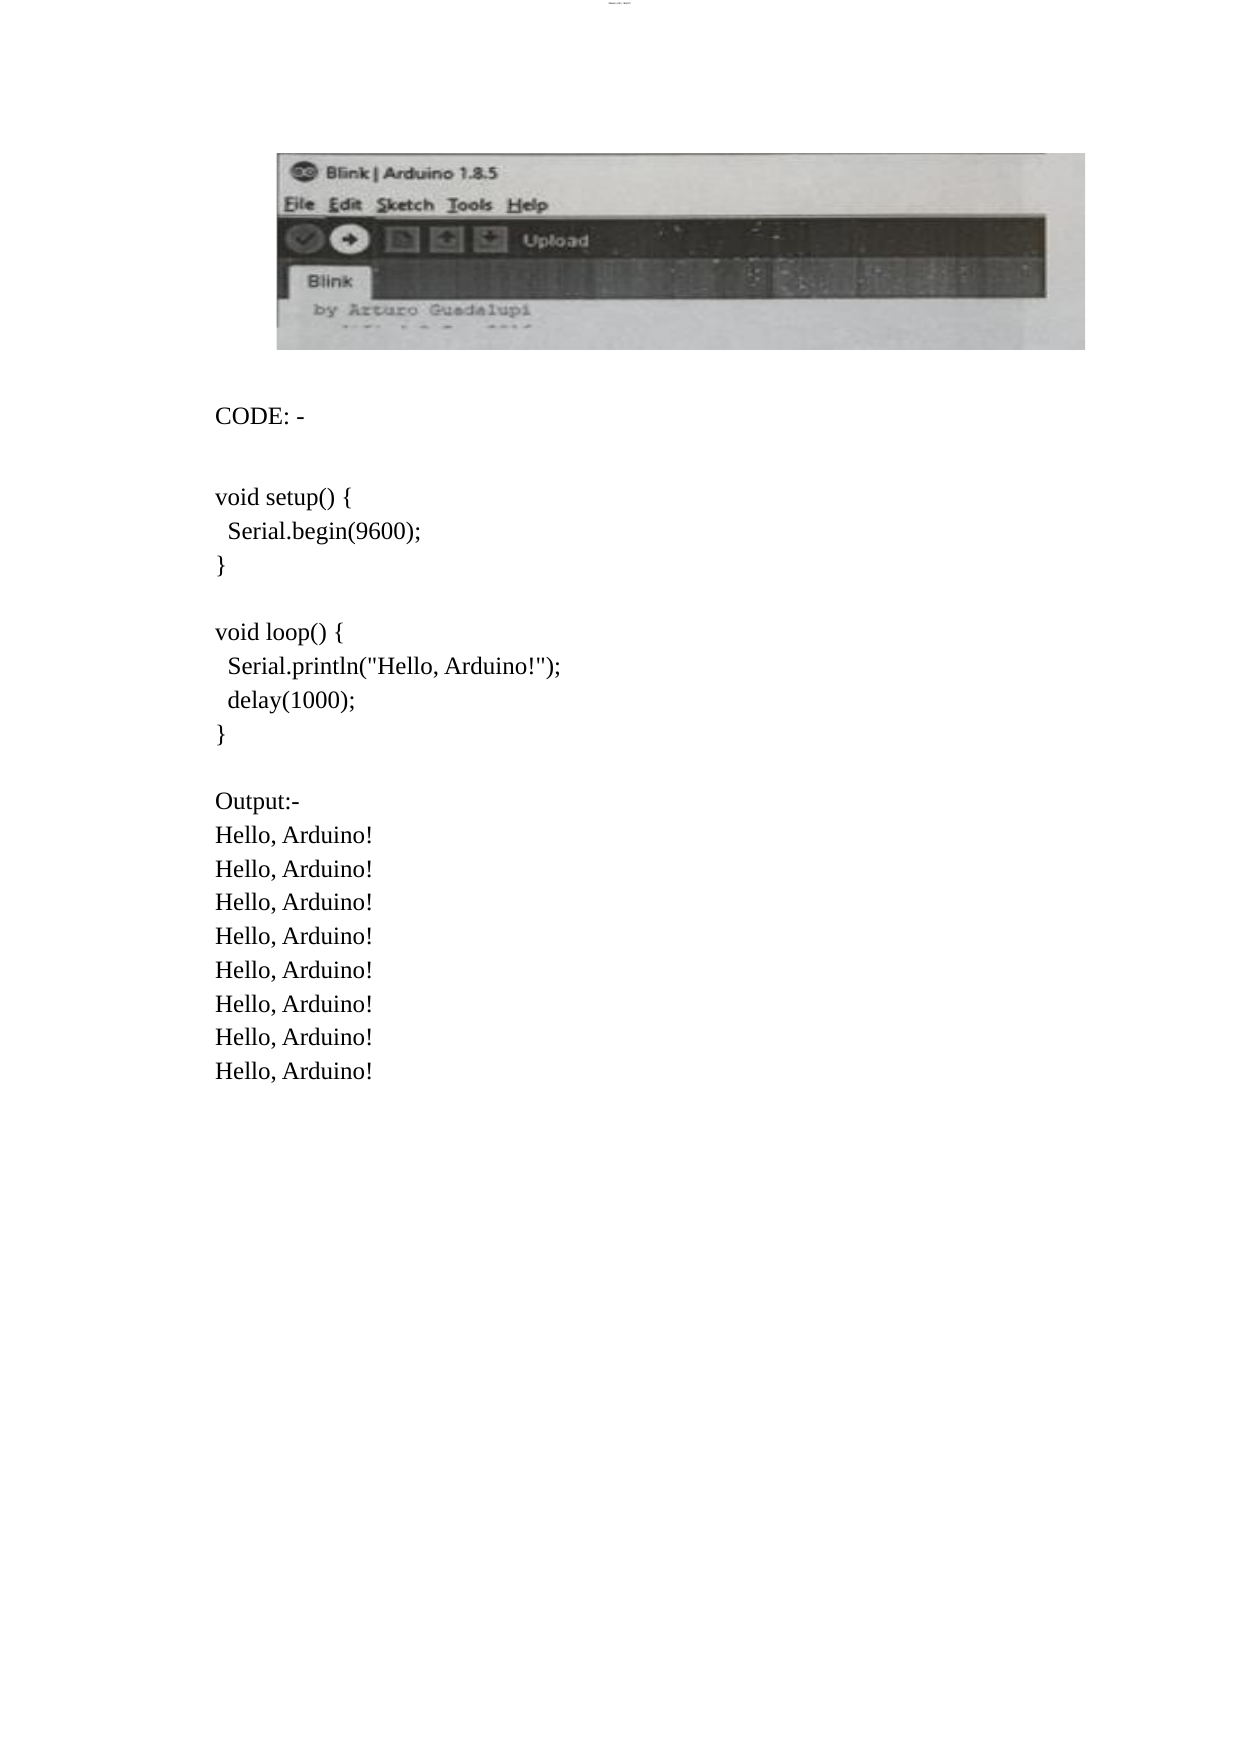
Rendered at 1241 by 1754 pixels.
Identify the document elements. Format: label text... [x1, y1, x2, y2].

text Hello, Arduino! [215, 1022, 1123, 1051]
text Output:- [215, 786, 1123, 815]
text Hello, Arduino! [215, 887, 1123, 916]
text Hello, Arduino! [215, 1056, 1123, 1085]
text Hello, Arduino! [215, 820, 1123, 849]
text Hello, Arduino! [215, 854, 1123, 882]
text void setup() { [215, 482, 1123, 511]
text Serial.begin(9600); [215, 516, 1123, 545]
text } [215, 719, 1123, 747]
picture [276, 153, 1085, 350]
text } [215, 550, 1123, 579]
text void loop() { [215, 617, 1123, 646]
text Hello, Arduino! [215, 989, 1123, 1017]
text Serial.println("Hello, Arduino!"); [215, 651, 1123, 680]
text delay(1000); [215, 685, 1123, 714]
text CODE: - [215, 401, 1123, 430]
text Hello, Arduino! [215, 921, 1123, 950]
text Hello, Arduino! [215, 955, 1123, 984]
